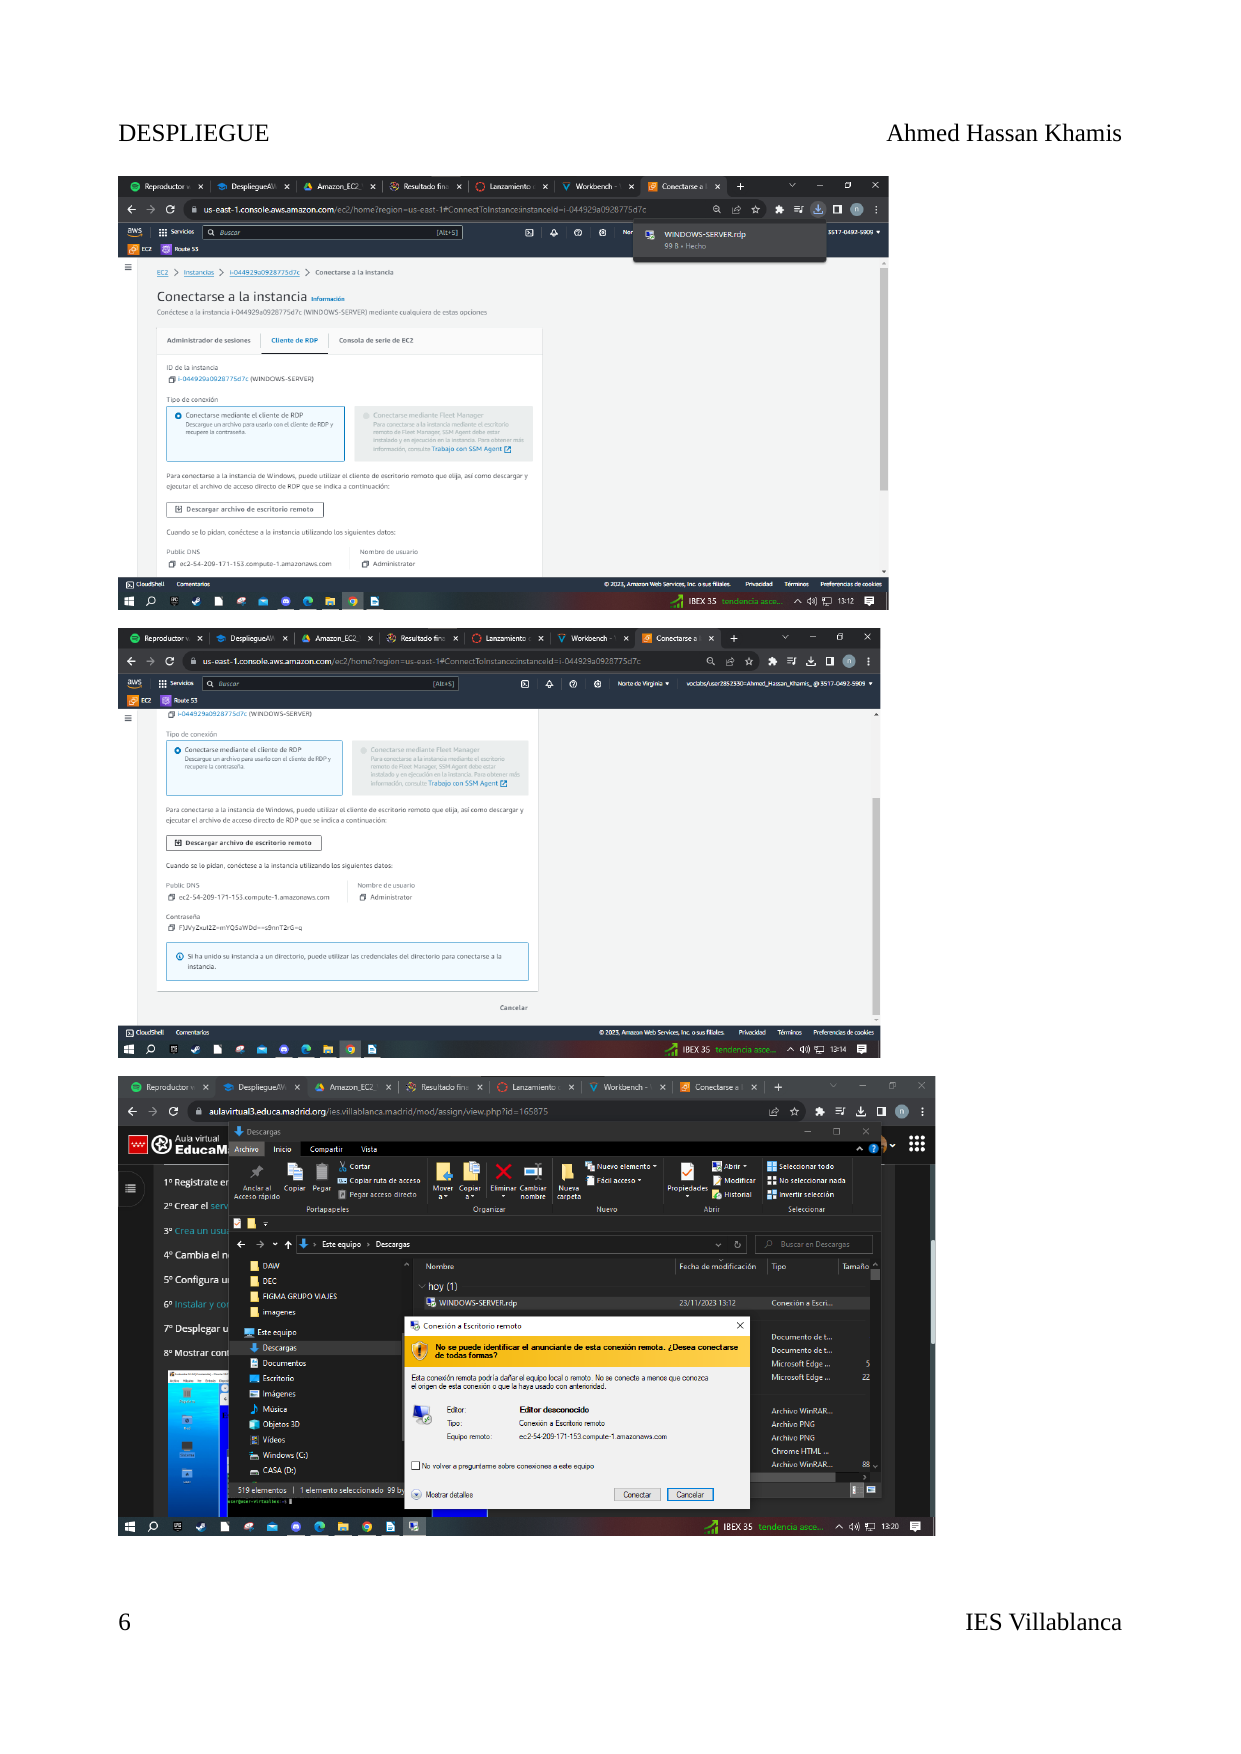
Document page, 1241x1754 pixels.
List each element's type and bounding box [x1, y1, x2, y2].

picture [118, 176, 889, 610]
picture [118, 628, 881, 1058]
picture [118, 1076, 936, 1536]
